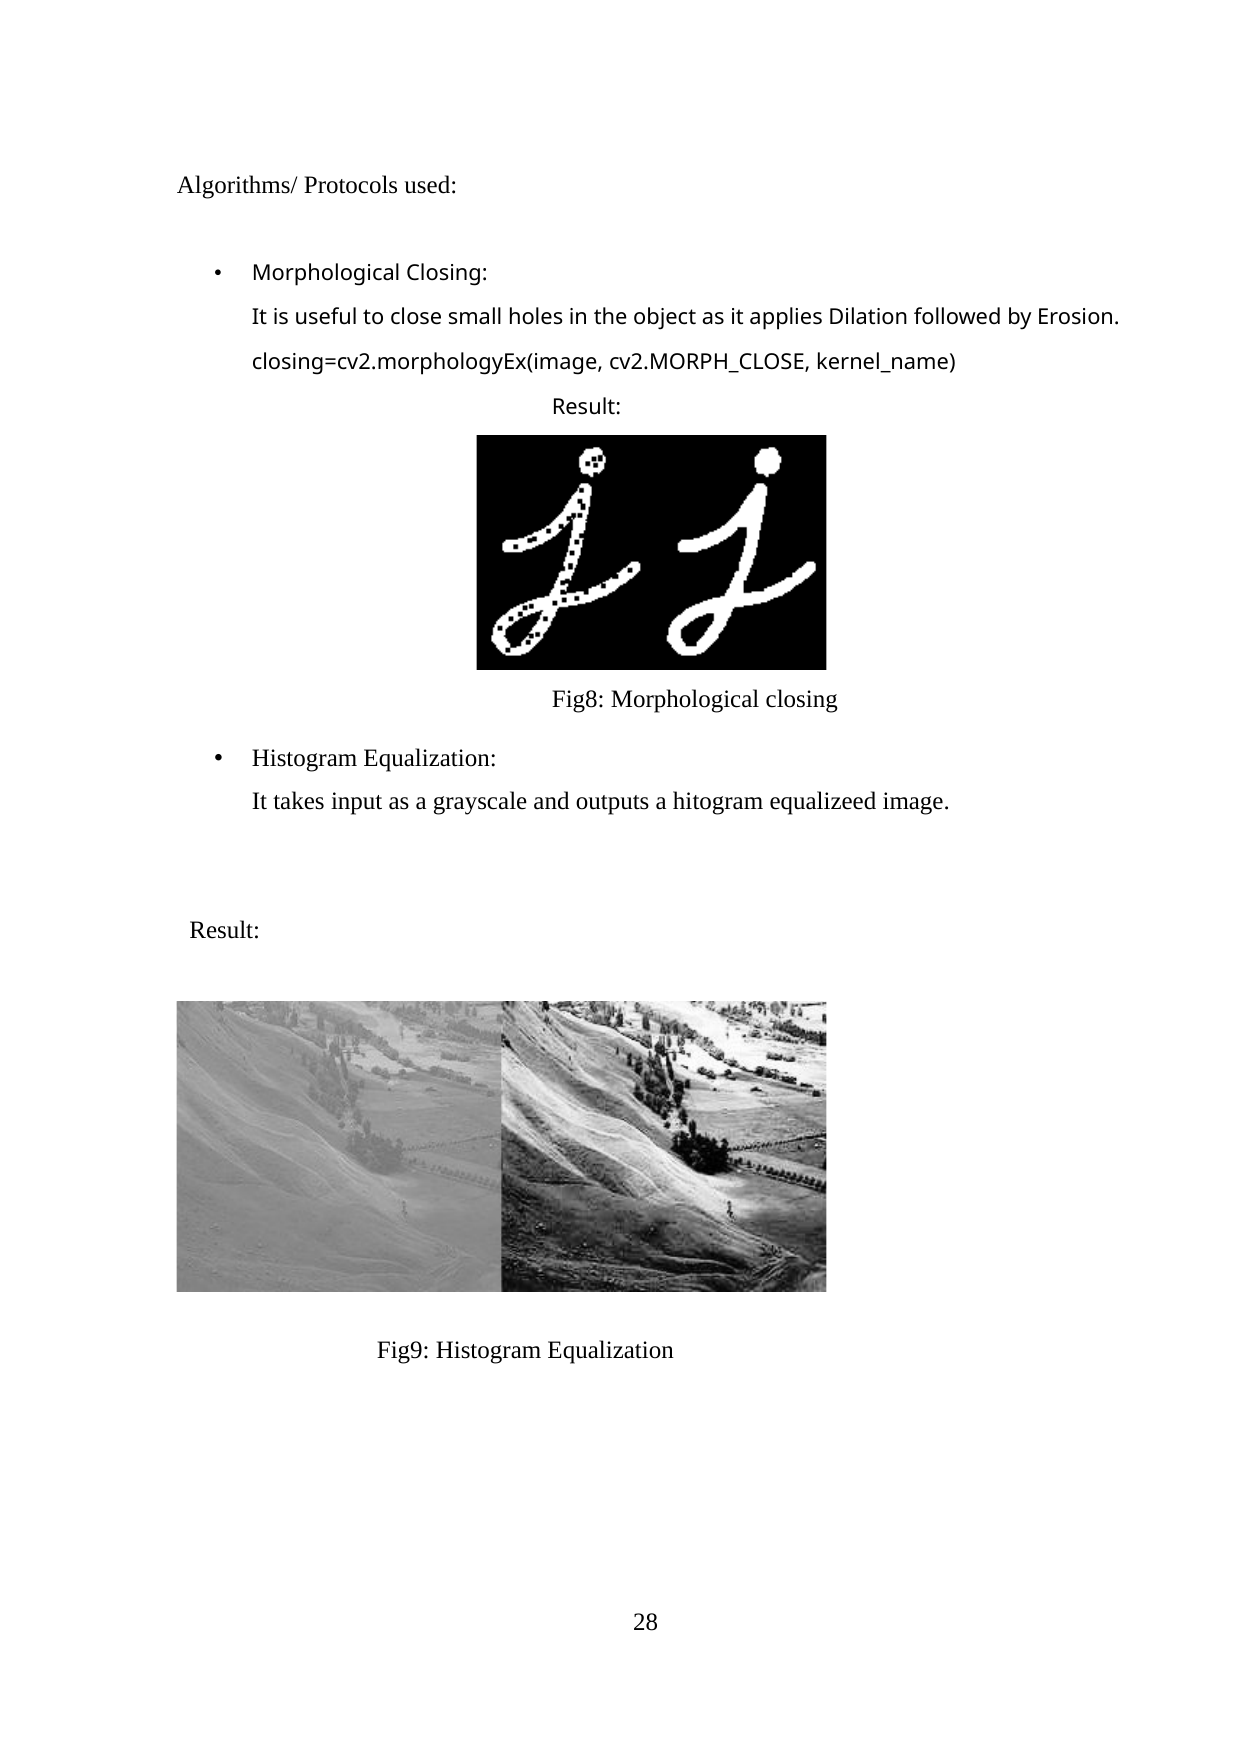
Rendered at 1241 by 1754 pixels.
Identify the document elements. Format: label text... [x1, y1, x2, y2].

text Result: [177, 915, 1122, 944]
text Fig8: Morphological closing [177, 684, 1122, 713]
picture [176, 1001, 827, 1292]
list Morphological Closing: [214, 257, 1122, 286]
list closing=cv2.morphologyEx(image, cv2.MORPH_CLOSE, kernel_name) Result: [214, 346, 1122, 421]
list It takes input as a grayscale and outputs a hitogram equalizeed image. [214, 786, 1122, 814]
text Algorithms/ Protocols used: [177, 170, 1122, 199]
list Histogram Equalization: [214, 743, 1122, 771]
text Fig9: Histogram Equalization [177, 1336, 1122, 1364]
list It is useful to close small holes in the object as it applies Dilation followed by Erosion. [214, 301, 1122, 331]
